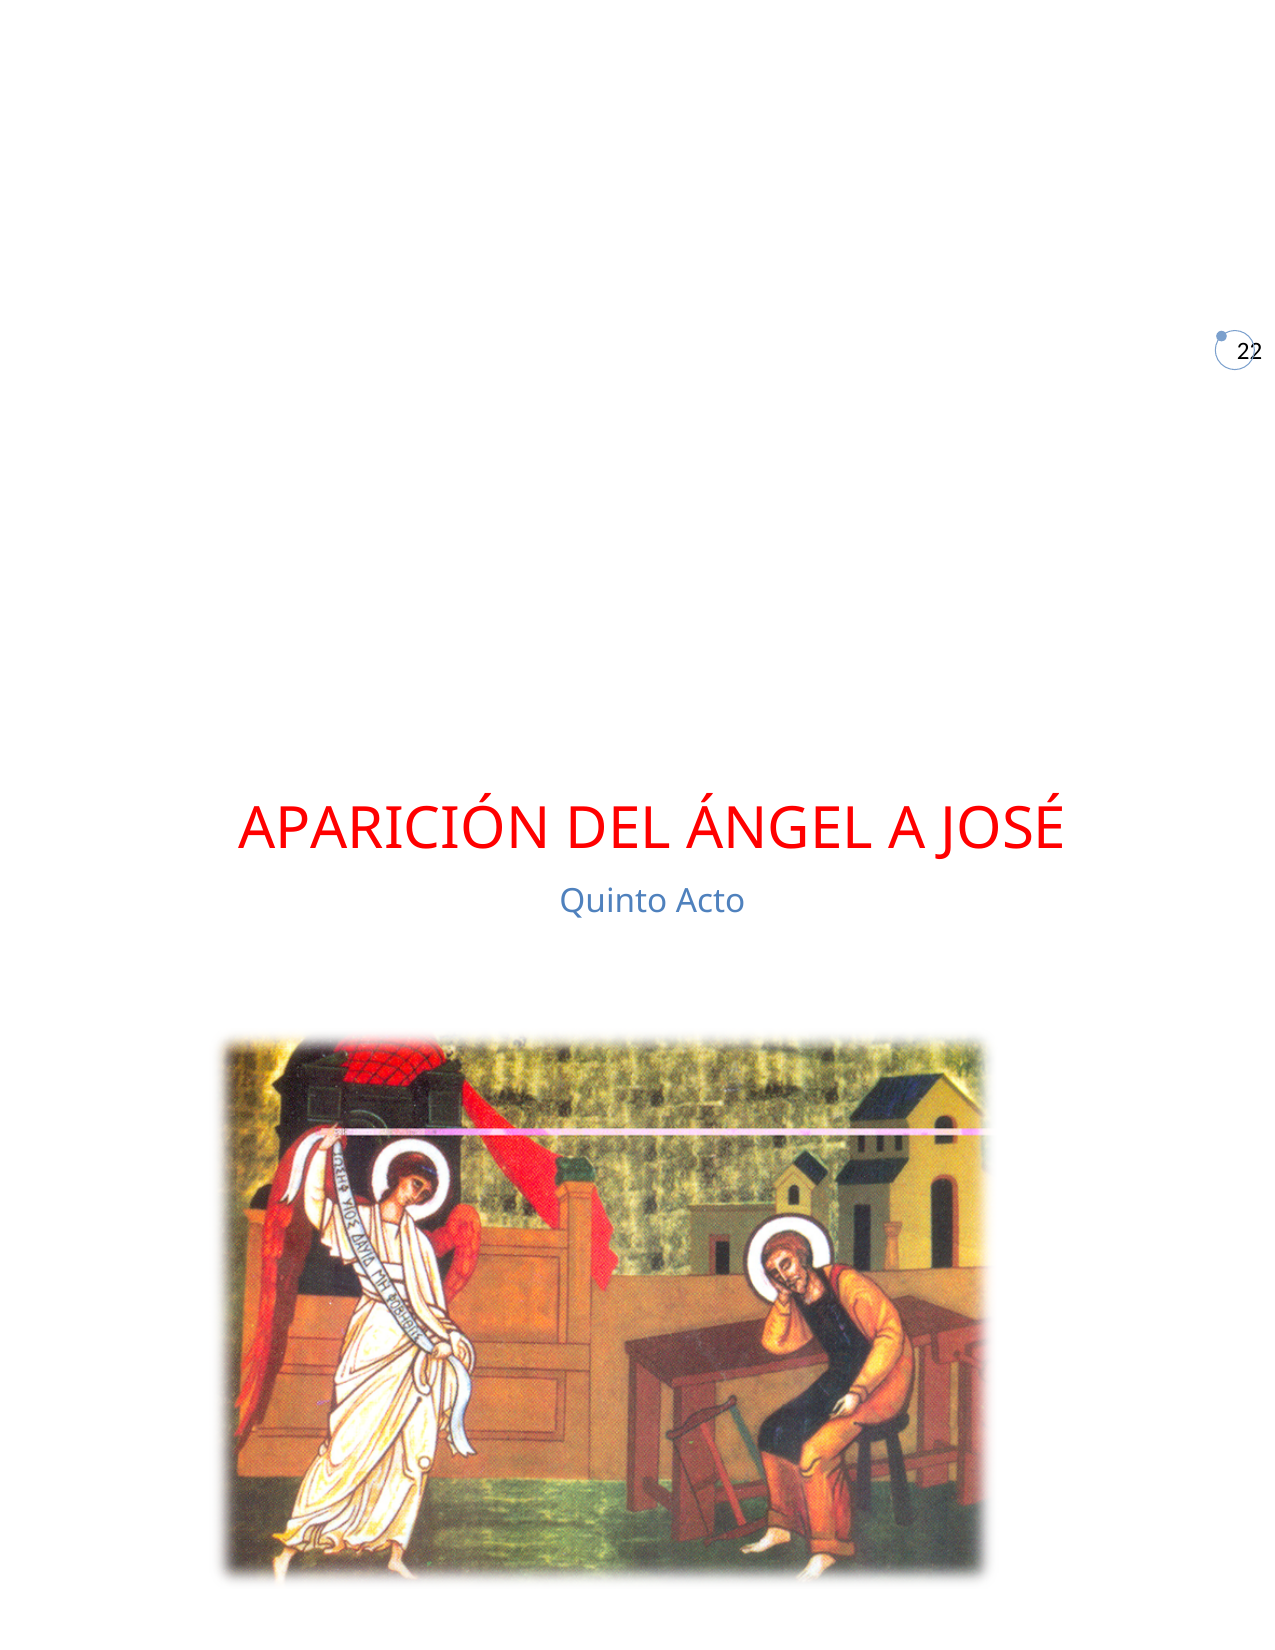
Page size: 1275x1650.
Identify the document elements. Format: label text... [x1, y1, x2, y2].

text APARICIÓN DEL ÁNGEL A JOSÉ [104, 786, 1200, 865]
text Quinto Acto [104, 877, 1200, 922]
picture [208, 1027, 999, 1590]
